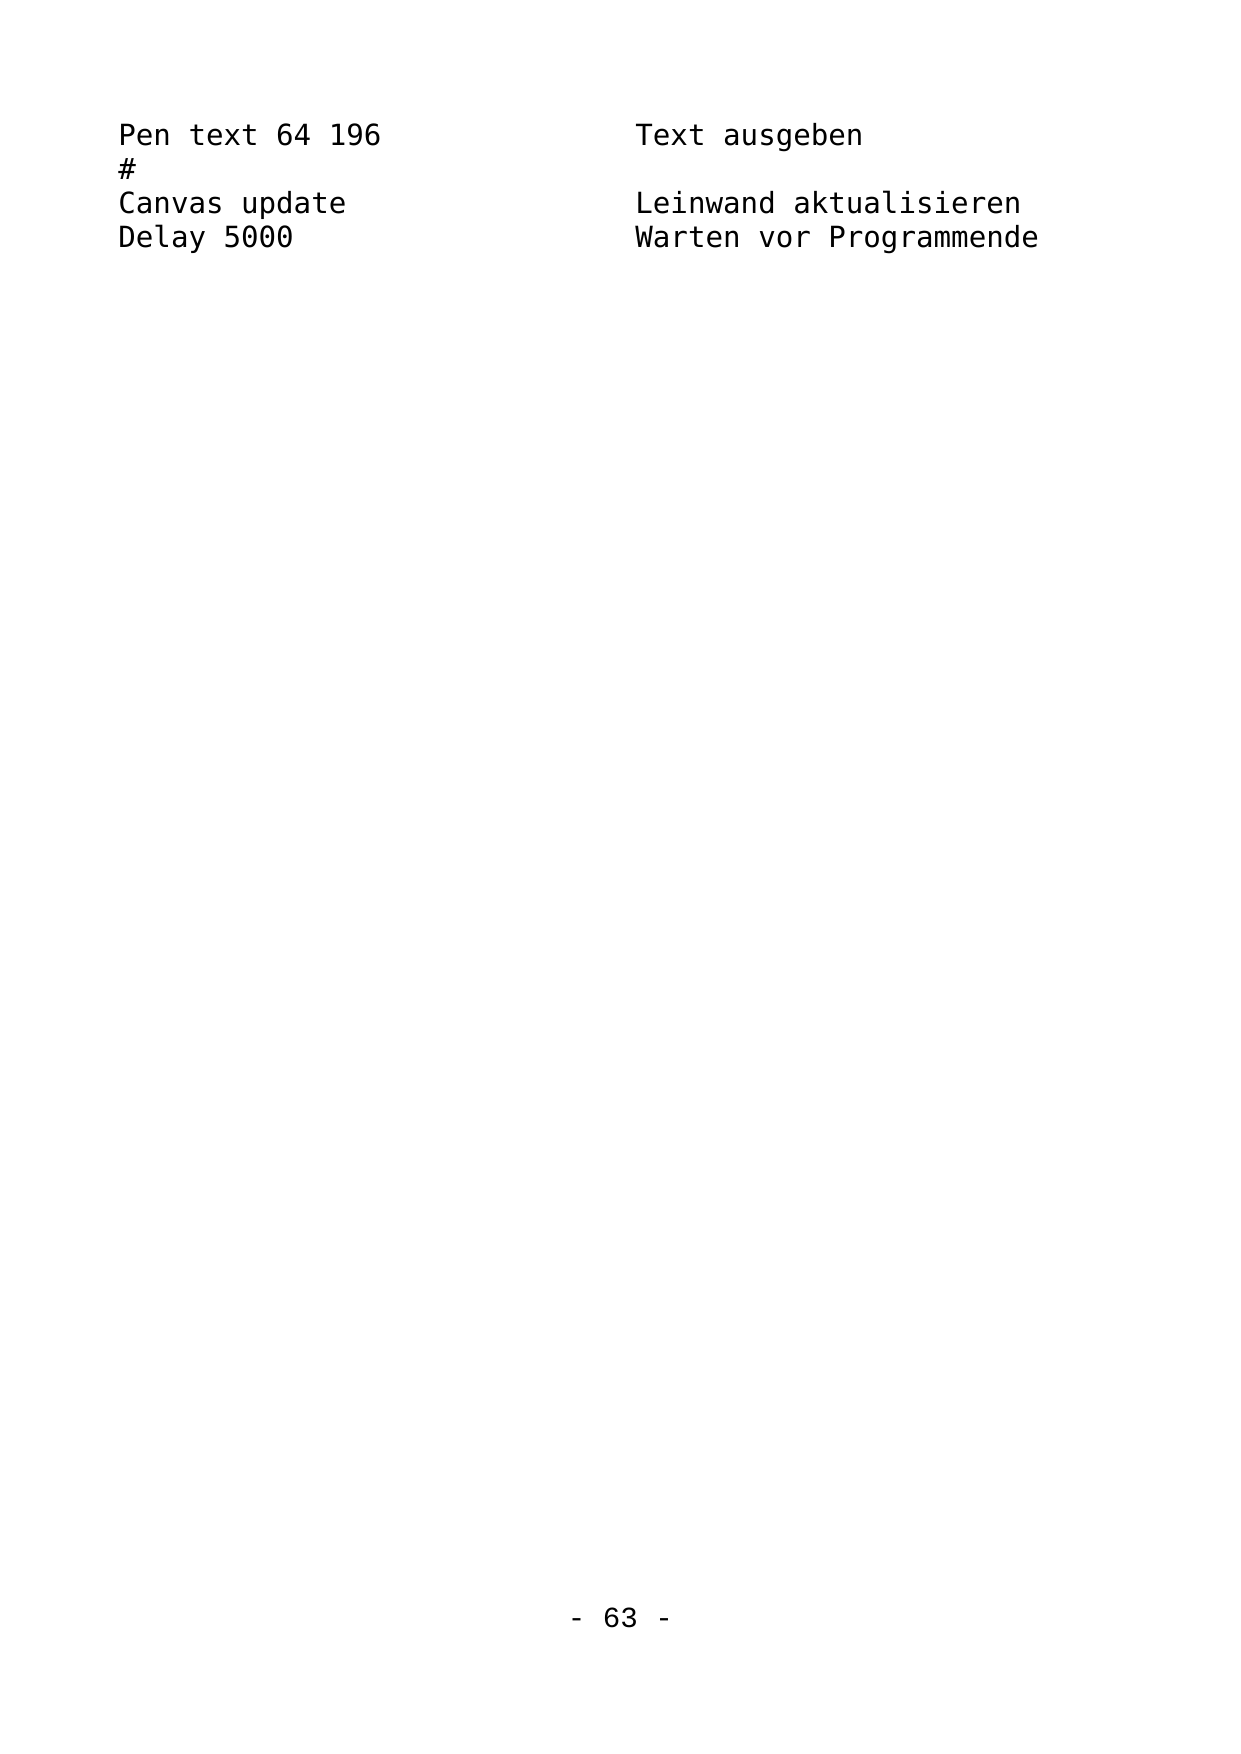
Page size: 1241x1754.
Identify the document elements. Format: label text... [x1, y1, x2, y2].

text Canvas update Leinwand aktualisieren [118, 186, 1122, 220]
text Delay 5000 Warten vor Programmende [118, 220, 1122, 254]
text # [118, 152, 1122, 186]
text Pen text 64 196 Text ausgeben [118, 118, 1122, 152]
